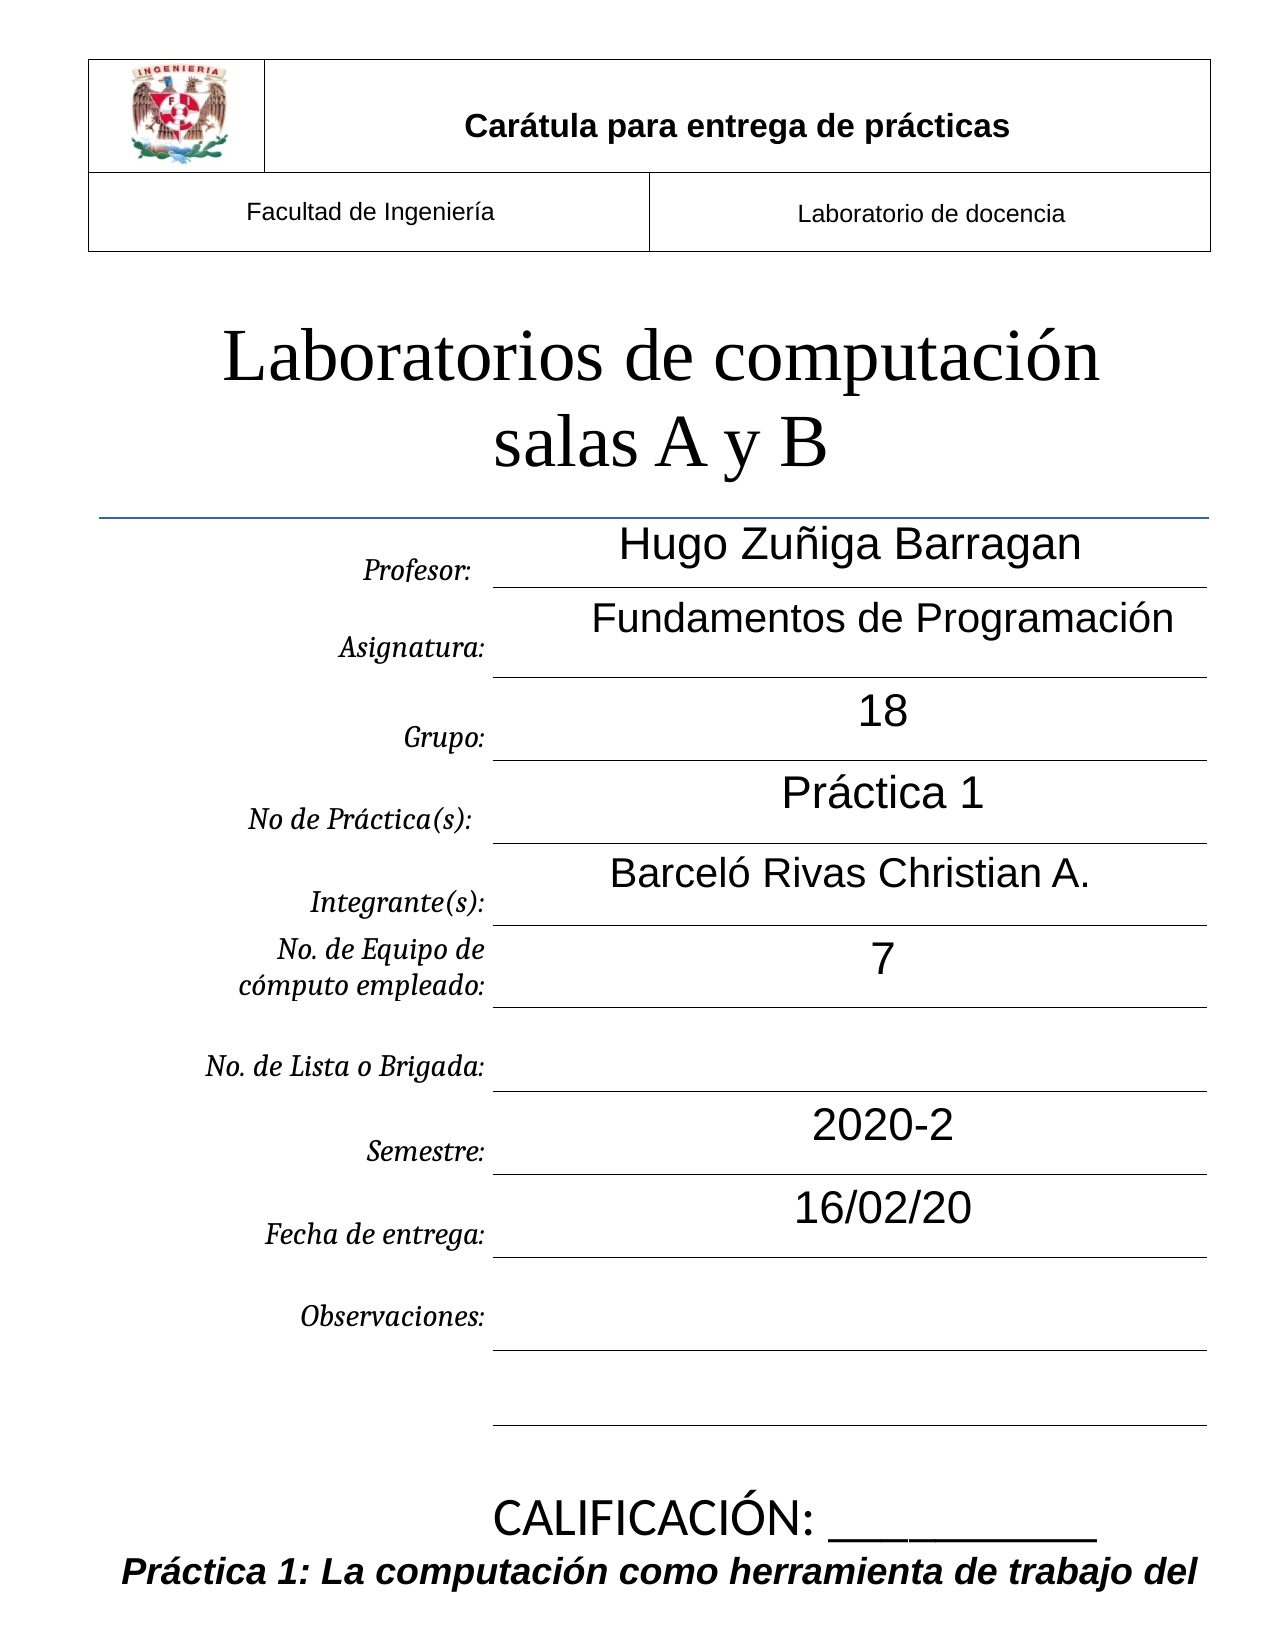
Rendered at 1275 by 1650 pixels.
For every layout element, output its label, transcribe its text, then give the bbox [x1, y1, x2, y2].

table_cell No. de Lista o Brigada: [118, 1007, 493, 1091]
table_header Hugo Zuñiga Barragan [493, 519, 1207, 587]
table_cell Semestre: [118, 1091, 493, 1174]
table_header Profesor: [118, 519, 493, 587]
table_cell No. de Equipo de cómputo empleado: [118, 925, 493, 1007]
table_cell Barceló Rivas Christian A. [493, 844, 1207, 925]
table_cell [493, 1351, 1207, 1425]
text salas A y B [118, 396, 1205, 482]
table_cell Integrante(s): [118, 843, 493, 925]
table_cell [493, 1008, 1207, 1091]
table_cell 16/02/20 [493, 1175, 1207, 1257]
text Laboratorios de computación [118, 310, 1205, 396]
table_cell Laboratorio de docencia [650, 173, 1210, 251]
text Práctica 1: La computación como herramienta de trabajo del [118, 1549, 1205, 1592]
table_cell 7 [493, 926, 1207, 1007]
table_cell 18 [493, 678, 1207, 759]
table_header [493, 511, 1207, 517]
table_cell Práctica 1 [493, 761, 1207, 842]
table_cell Observaciones: [118, 1257, 493, 1350]
table_cell No de Práctica(s): [118, 760, 493, 842]
table_cell Facultad de Ingeniería [89, 173, 649, 251]
table_cell 2020-2 [493, 1092, 1207, 1174]
table_header [118, 511, 493, 517]
table_cell [493, 1258, 1207, 1350]
table_cell Asignatura: [118, 587, 493, 677]
text CALIFICACIÓN: __________ [118, 1483, 1205, 1549]
table_cell Fundamentos de Programación [493, 588, 1207, 677]
table_header Carátula para entrega de prácticas [265, 60, 1210, 172]
table_cell [118, 1350, 493, 1425]
table_header [89, 60, 264, 172]
table_cell Fecha de entrega: [118, 1174, 493, 1257]
table_cell Grupo: [118, 677, 493, 759]
